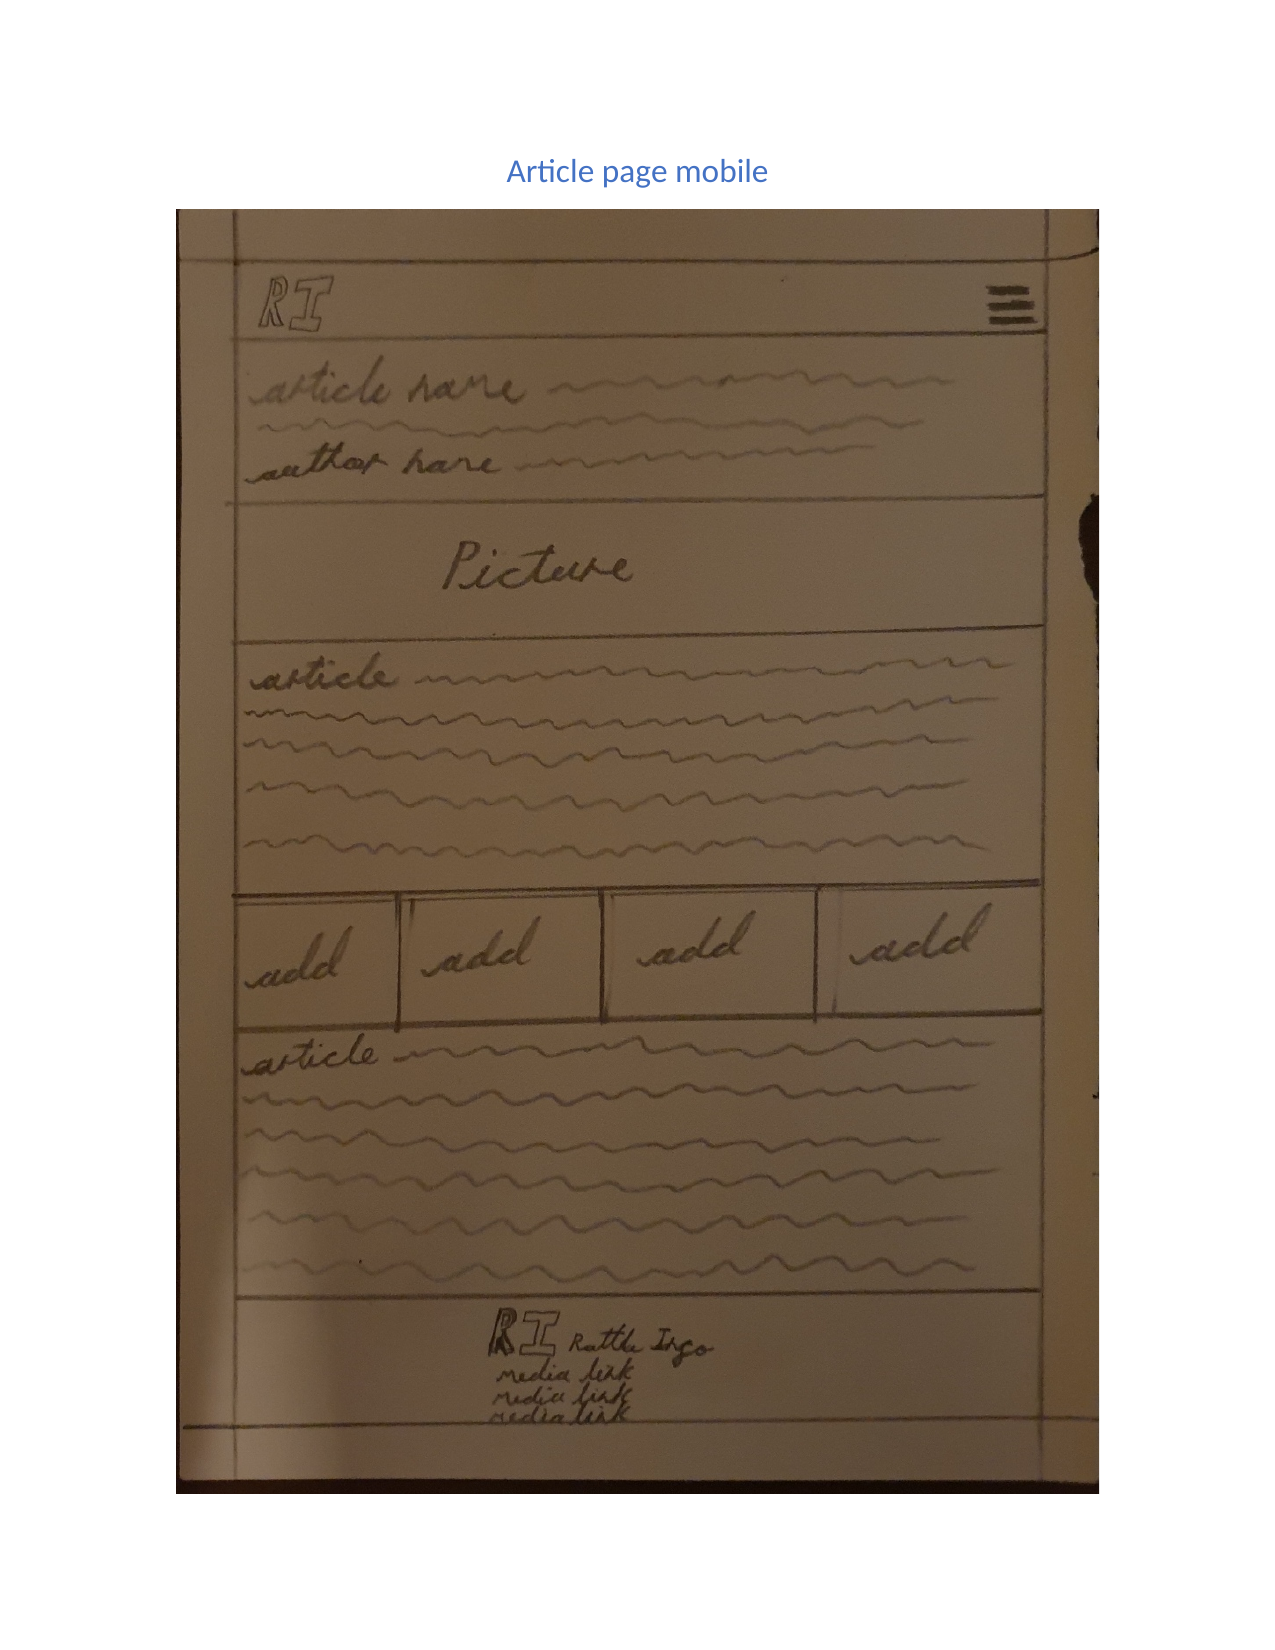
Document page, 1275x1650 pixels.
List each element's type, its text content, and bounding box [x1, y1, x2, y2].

text Article page mobile [150, 150, 1125, 191]
